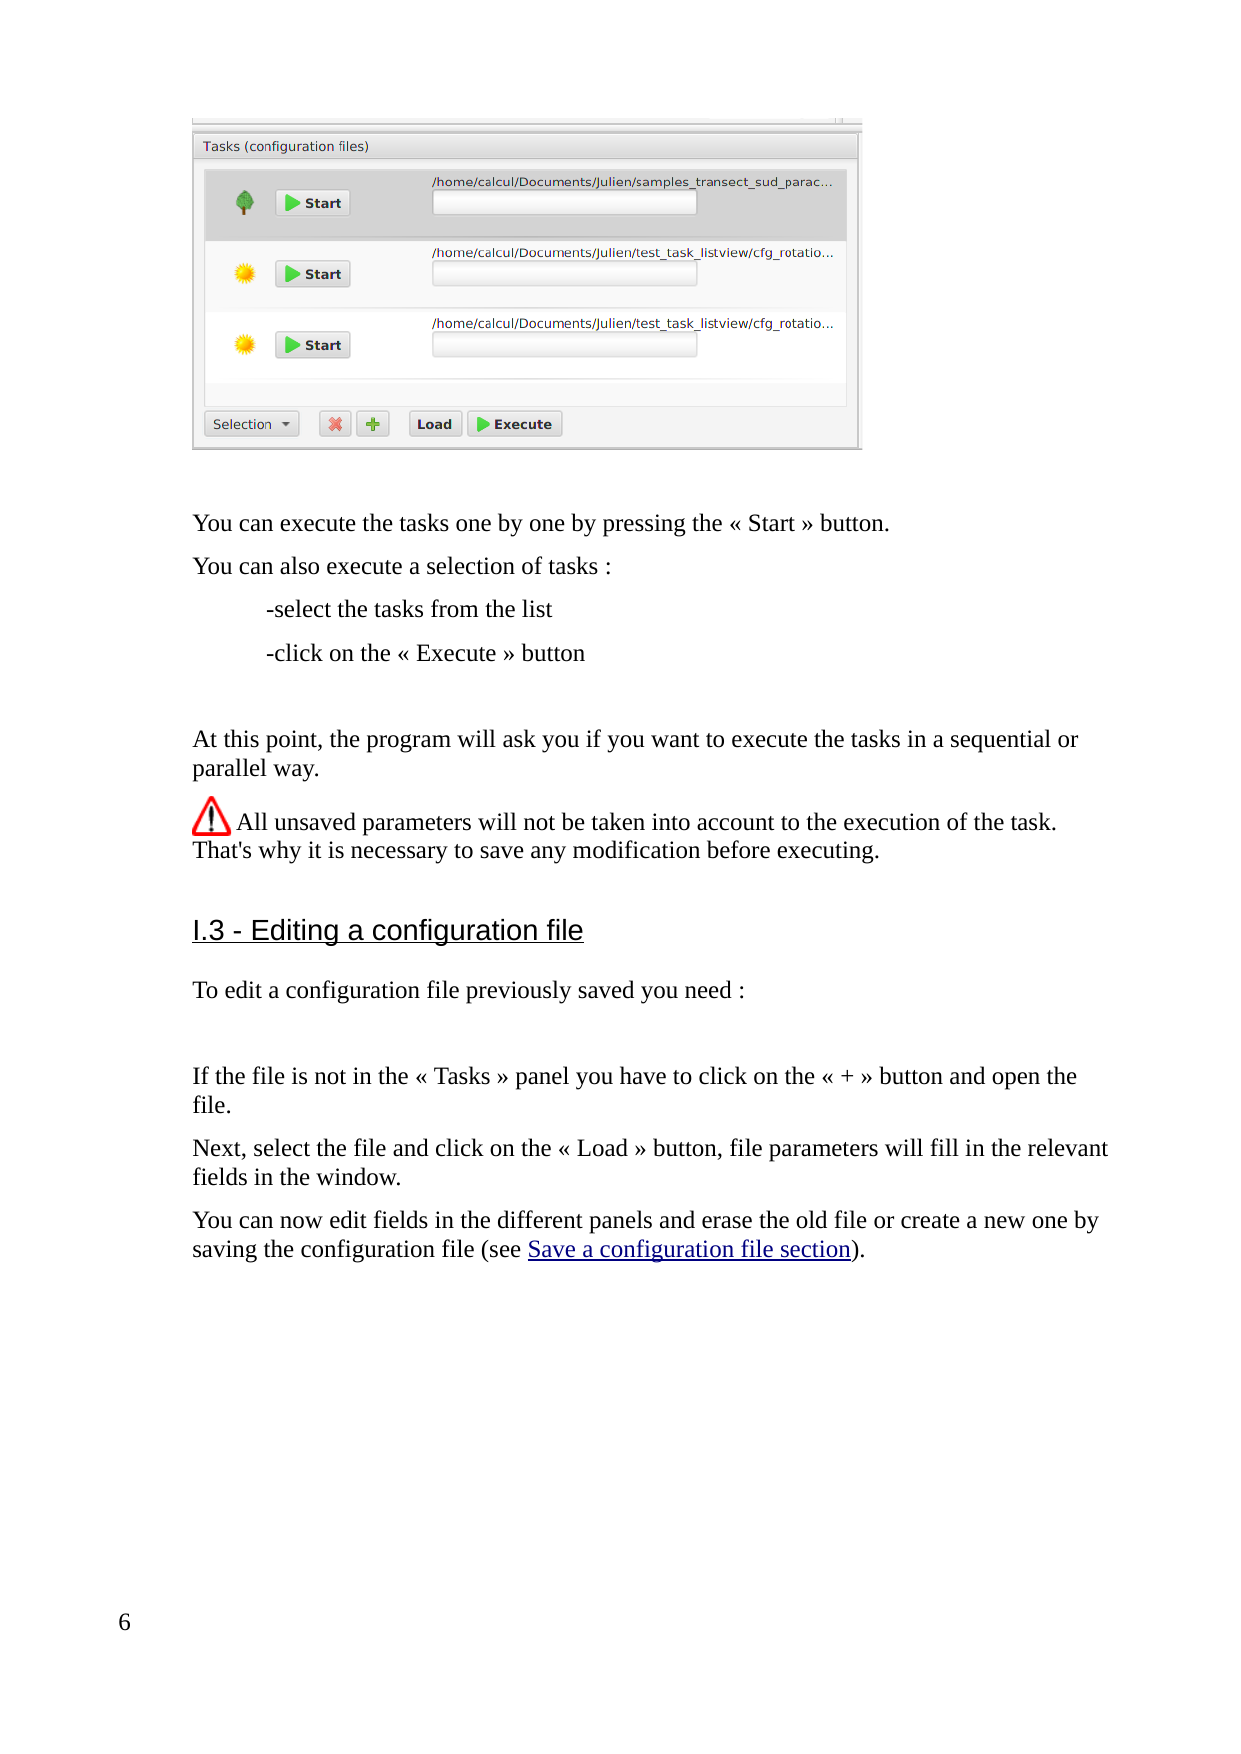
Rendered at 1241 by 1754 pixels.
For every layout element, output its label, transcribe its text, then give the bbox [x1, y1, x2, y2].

text If the file is not in the « Tasks » panel you have to click on the « + » button and open the file. [192, 1061, 1122, 1119]
text -click on the « Execute » button [192, 638, 1122, 667]
text To edit a configuration file previously saved you need : [192, 975, 1122, 1003]
text You can also execute a selection of tasks : [192, 551, 1122, 580]
text You can now edit fields in the different panels and erase the old file or create a new one by saving the configuration file (see Save a configuration file section). [192, 1206, 1122, 1263]
text All unsaved parameters will not be taken into account to the execution of the task. That's why it is necessary to save any modification before executing. [192, 797, 1122, 864]
picture [192, 796, 232, 836]
text Next, select the file and click on the « Load » button, file parameters will fill in the relevant fields in the window. [192, 1133, 1122, 1191]
subtitle I.3 - Editing a configuration file [192, 912, 1122, 946]
text At this point, the program will ask you if you want to execute the tasks in a sequential or parallel way. [192, 724, 1122, 782]
picture [192, 118, 863, 450]
text You can execute the tasks one by one by pressing the « Start » button. [192, 508, 1122, 537]
text -select the tasks from the list [192, 594, 1122, 623]
